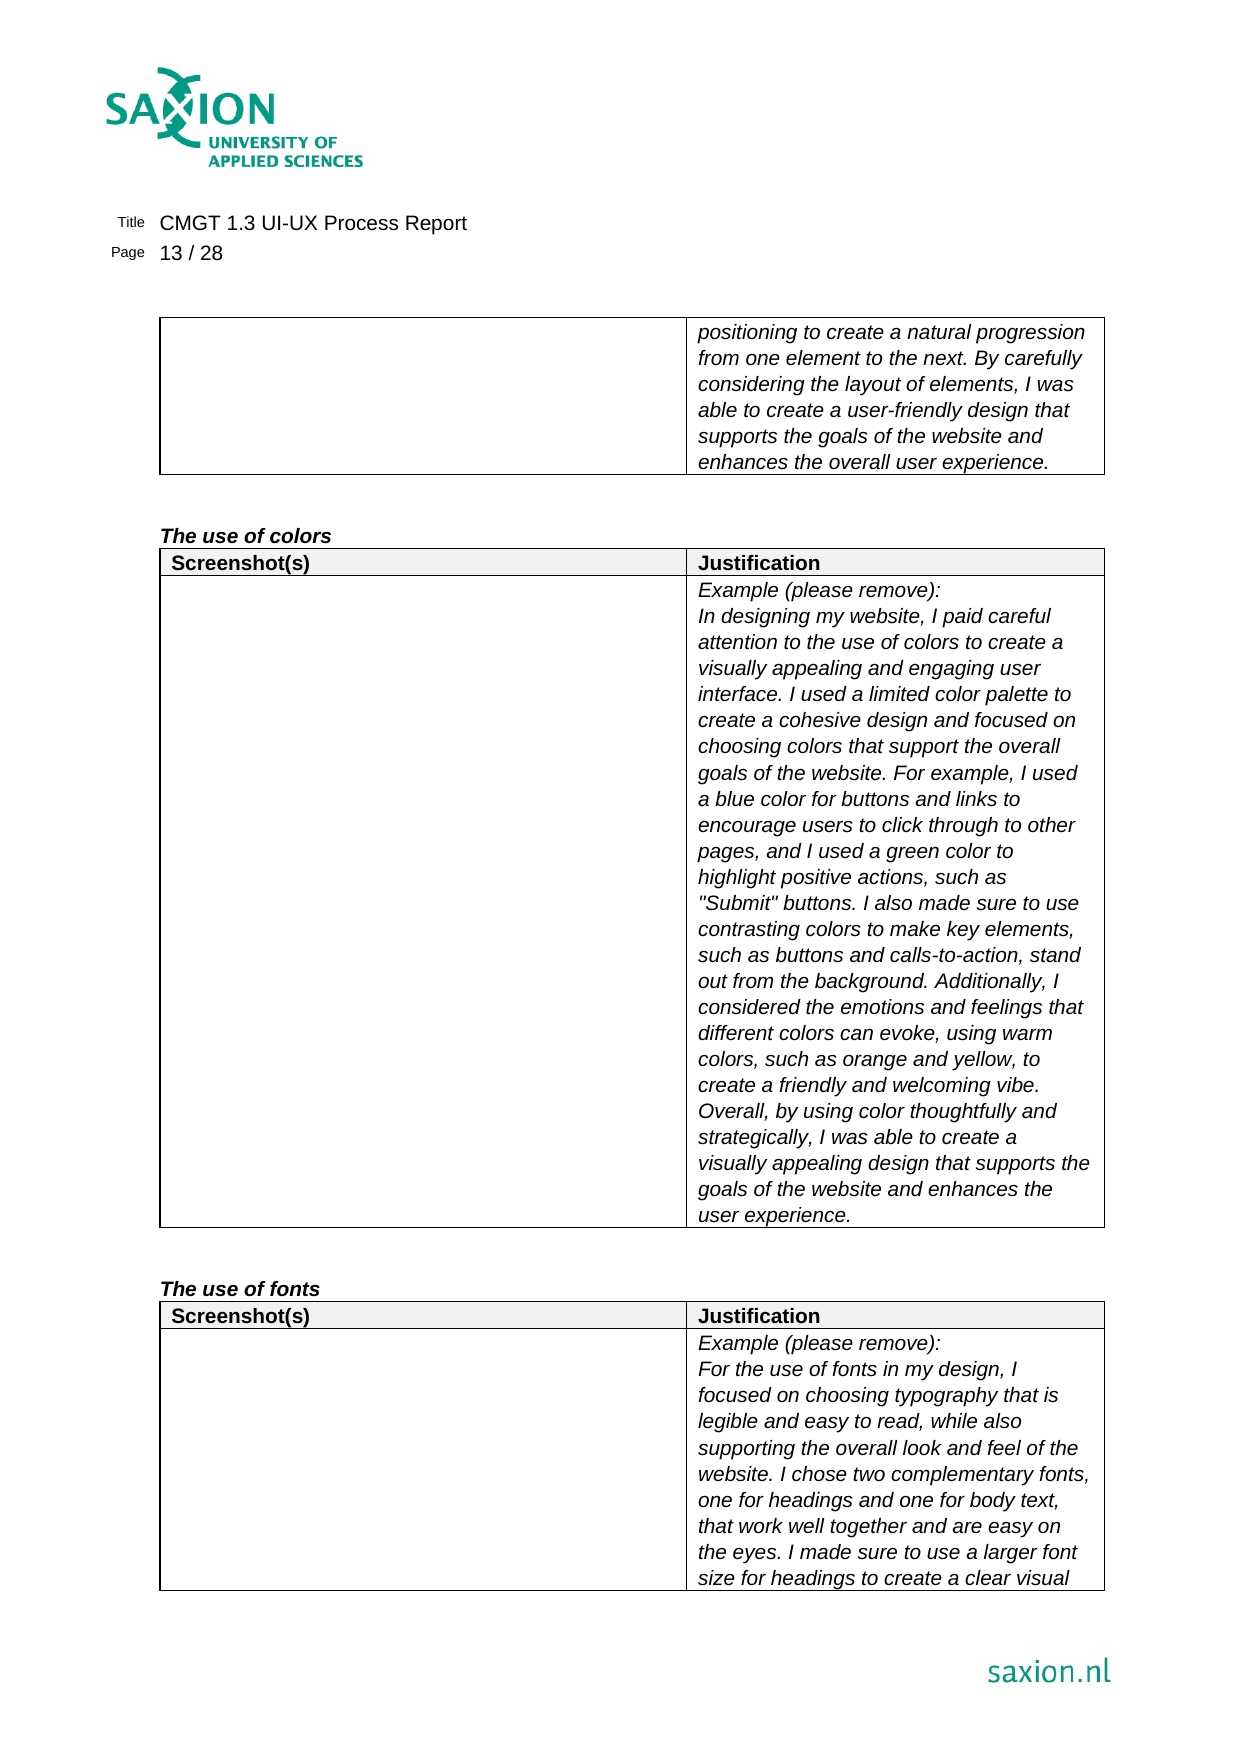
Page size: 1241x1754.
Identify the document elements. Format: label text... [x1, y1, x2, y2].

table_cell Example (please remove): In designing my website, I paid careful attention to the use of colors to create a visually appealing and engaging user interface. I used a limited color palette to create a cohesive design and focused on choosing colors that support the overall goals of the website. For example, I used a blue color for buttons and links to encourage users to click through to other pages, and I used a green color to highlight positive actions, such as "Submit" buttons. I also made sure to use contrasting colors to make key elements, such as buttons and calls-to-action, stand out from the background. Additionally, I considered the emotions and feelings that different colors can evoke, using warm colors, such as orange and yellow, to create a friendly and welcoming vibe. Overall, by using color thoughtfully and strategically, I was able to create a visually appealing design that supports the goals of the website and enhances the user experience. [687, 576, 1104, 1227]
table_cell Example (please remove): For the use of fonts in my design, I focused on choosing typography that is legible and easy to read, while also supporting the overall look and feel of the website. I chose two complementary fonts, one for headings and one for body text, that work well together and are easy on the eyes. I made sure to use a larger font size for headings to create a clear visual [687, 1329, 1104, 1589]
table_header Justification [687, 549, 1104, 575]
table_header Screenshot(s) [161, 549, 686, 575]
table_cell positioning to create a natural progression from one element to the next. By carefully considering the layout of elements, I was able to create a user-friendly design that supports the goals of the website and enhances the overall user experience. [687, 318, 1104, 474]
picture [0, 1632, 1241, 1754]
table_cell [161, 1329, 686, 1589]
table_header Justification [687, 1302, 1104, 1328]
table_cell [161, 576, 686, 1227]
table_cell [161, 318, 686, 474]
picture [76, 59, 393, 178]
table_header Screenshot(s) [161, 1302, 686, 1328]
subtitle The use of colors [159, 522, 1110, 548]
subtitle The use of fonts [159, 1275, 1110, 1301]
